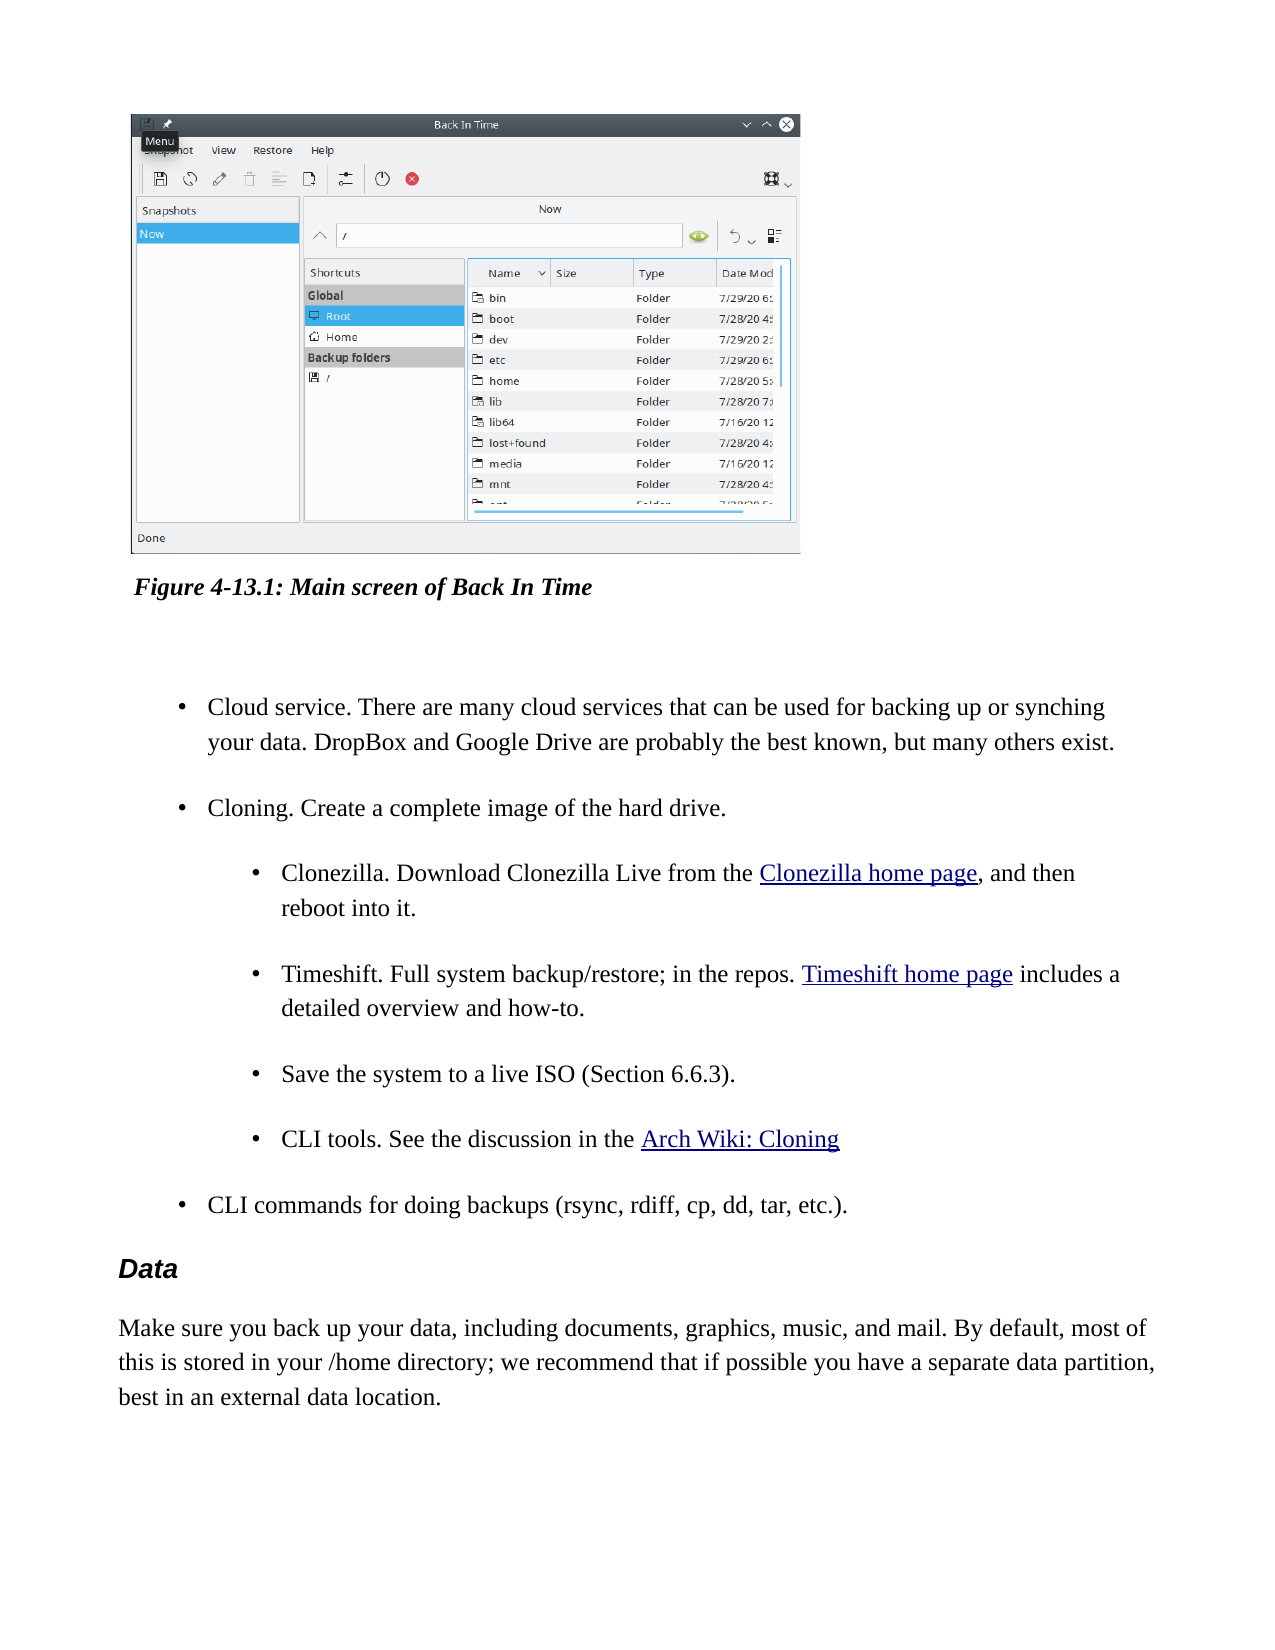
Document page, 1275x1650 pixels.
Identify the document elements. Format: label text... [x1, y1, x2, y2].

list Cloud service. There are many cloud services that can be used for backing up or synching your data. DropBox and Google Drive are probably the best known, but many others exist. [178, 692, 1141, 756]
picture [130, 114, 801, 554]
list CLI tools. See the discussion in the Arch Wiki: Cloning [252, 1124, 1141, 1153]
list Save the system to a live ISO (Section 6.6.3). [252, 1059, 1141, 1088]
list Cloning. Create a complete image of the hard drive. [178, 793, 1141, 821]
text Figure 4-13.1: Main screen of Back In Time [134, 572, 1141, 601]
list Timeshift. Full system backup/restore; in the repos. Timeshift home page includes a detailed overview and how-to. [252, 959, 1141, 1022]
text Make sure you back up your data, including documents, graphics, music, and mail. By default, most of this is stored in your /home directory; we recommend that if possible you have a separate data partition, best in an external data location. [118, 1313, 1157, 1411]
subtitle Data [118, 1253, 1157, 1285]
list CLI commands for doing backups (rsync, rdiff, cp, dd, tar, etc.). [178, 1190, 1141, 1219]
list Clonezilla. Download Clonezilla Live from the Clonezilla home page, and then reboot into it. [252, 858, 1141, 922]
